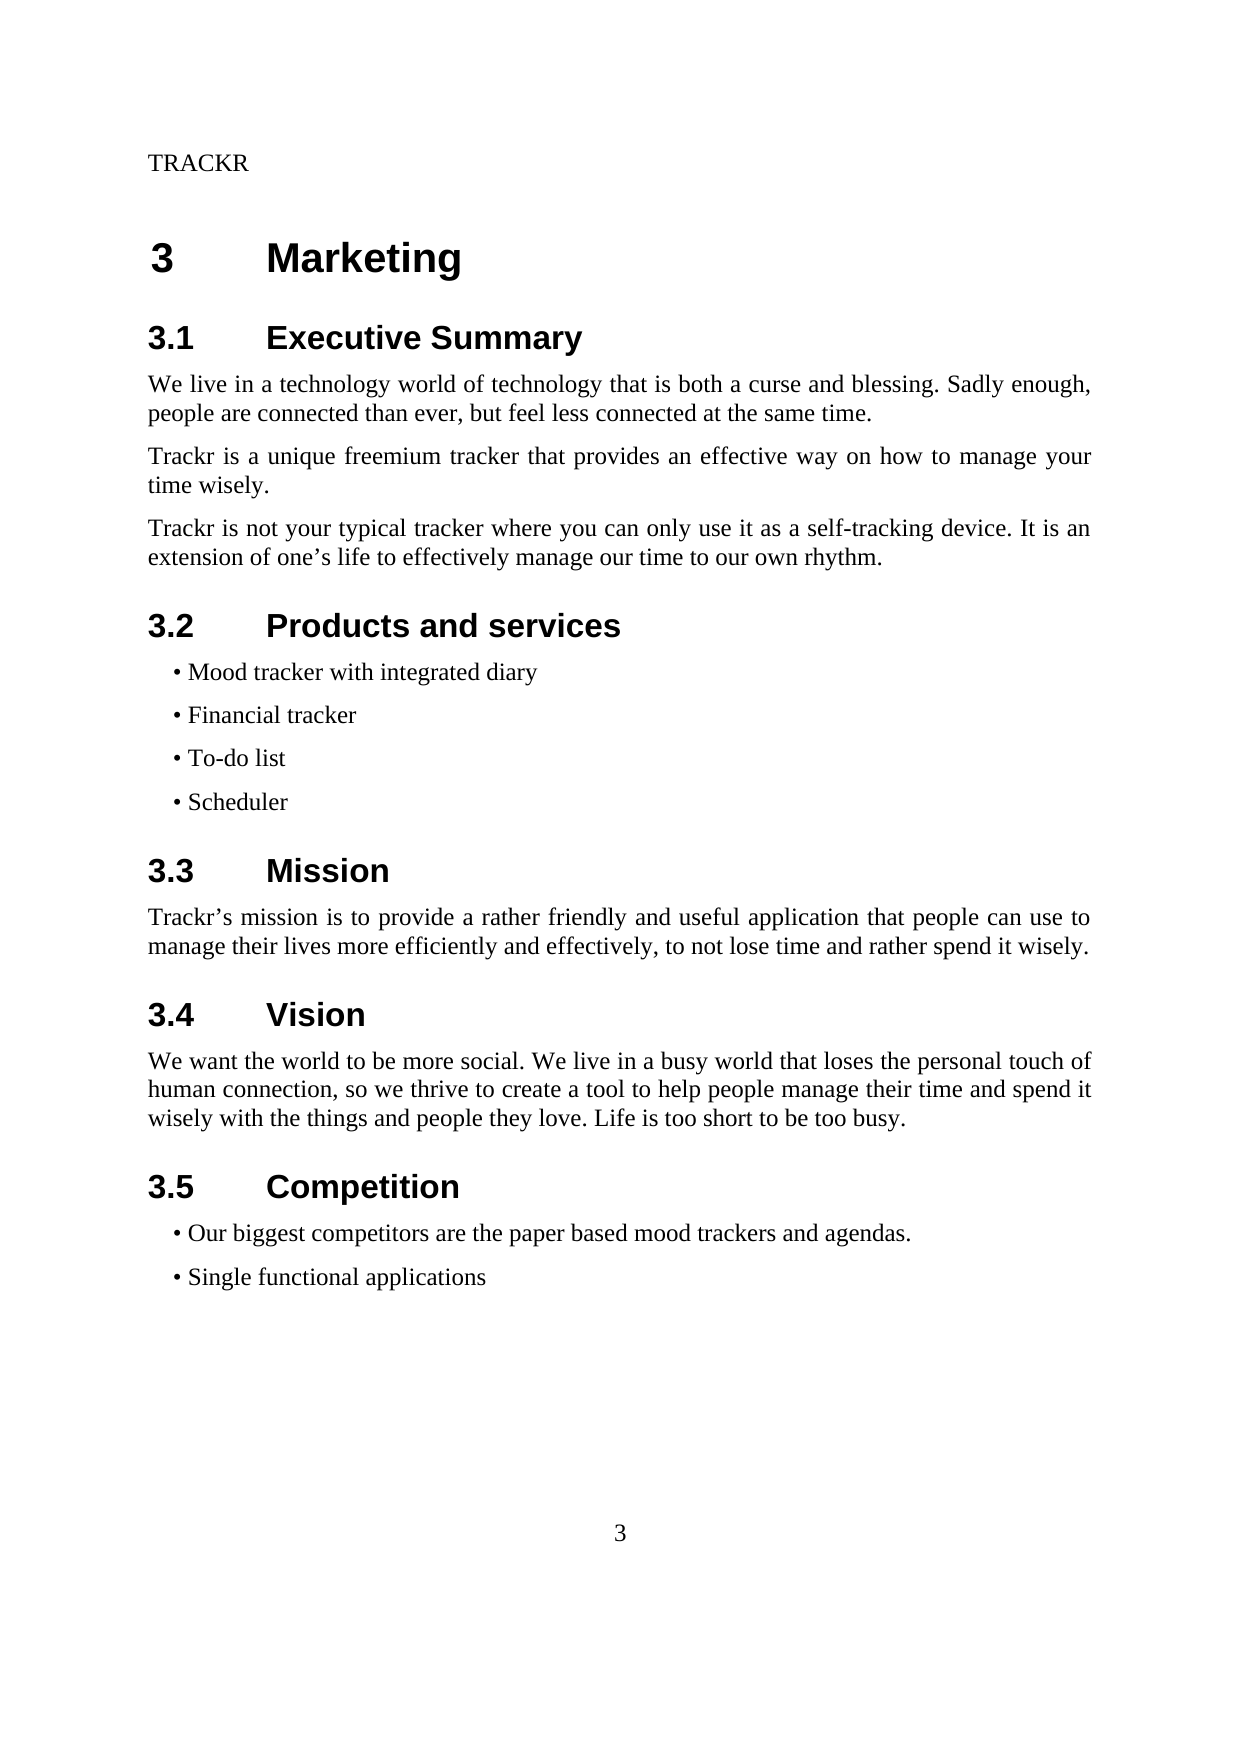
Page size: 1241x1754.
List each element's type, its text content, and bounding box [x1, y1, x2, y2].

text We want the world to be more social. We live in a busy world that loses the personal touch of human connection, so we thrive to create a tool to help people manage their time and spend it wisely with the things and people they love. Life is too short to be too busy. [148, 1046, 1093, 1132]
subtitle Mission [148, 851, 1093, 889]
text • To-do list [148, 743, 1093, 772]
text Trackr is a unique freemium tracker that provides an effective way on how to manage your time wisely. [148, 441, 1093, 498]
text • Mood tracker with integrated diary [148, 657, 1093, 686]
text • Single functional applications [148, 1262, 1093, 1291]
text Trackr is not your typical tracker where you can only use it as a self-tracking device. It is an extension of one’s life to effectively manage our time to our own rhythm. [148, 513, 1093, 571]
text Trackr’s mission is to provide a rather friendly and useful application that people can use to manage their lives more efficiently and effectively, to not lose time and rather spend it wisely. [148, 902, 1093, 959]
subtitle Products and services [148, 606, 1093, 644]
subtitle Marketing [148, 231, 1093, 284]
text We live in a technology world of technology that is both a curse and blessing. Sadly enough, people are connected than ever, but feel less connected at the same time. [148, 369, 1093, 426]
text • Financial tracker [148, 700, 1093, 729]
subtitle Competition [148, 1167, 1093, 1206]
subtitle Executive Summary [148, 318, 1093, 356]
text • Our biggest competitors are the paper based mood trackers and agendas. [148, 1218, 1093, 1247]
text • Scheduler [148, 787, 1093, 816]
subtitle Vision [148, 995, 1093, 1033]
